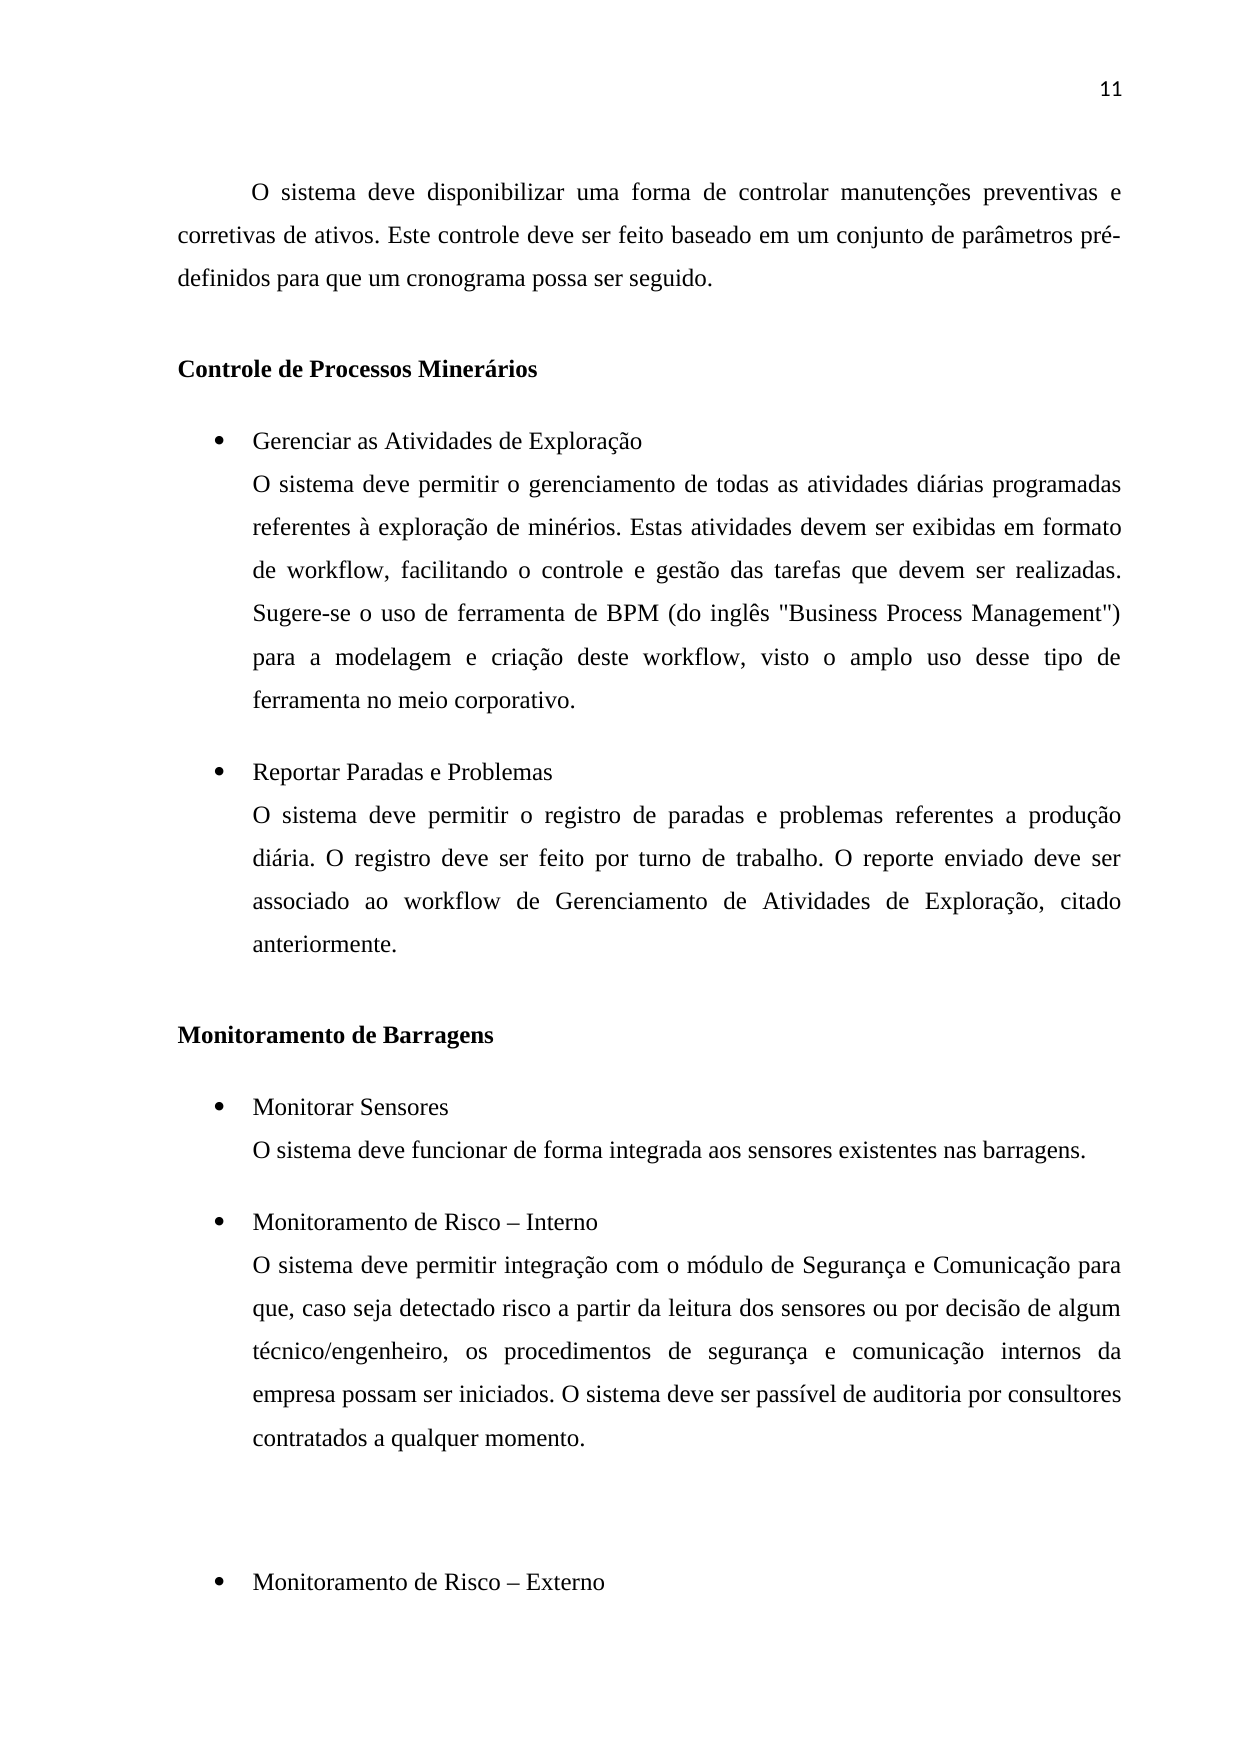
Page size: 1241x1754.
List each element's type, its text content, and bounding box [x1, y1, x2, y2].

list Monitoramento de Risco – Externo [215, 1567, 1122, 1596]
list Reportar Paradas e Problemas [215, 757, 1122, 786]
text Monitoramento de Barragens [177, 1020, 1122, 1048]
text O sistema deve disponibilizar uma forma de controlar manutenções preventivas e corretivas de ativos. Este controle deve ser feito baseado em um conjunto de parâmetros pré-definidos para que um cronograma possa ser seguido. [177, 177, 1122, 292]
text O sistema deve funcionar de forma integrada aos sensores existentes nas barragens. [252, 1135, 1122, 1164]
text O sistema deve permitir o gerenciamento de todas as atividades diárias programadas referentes à exploração de minérios. Estas atividades devem ser exibidas em formato de workflow, facilitando o controle e gestão das tarefas que devem ser realizadas. Sugere-se o uso de ferramenta de BPM (do inglês "Business Process Management") para a modelagem e criação deste workflow, visto o amplo uso desse tipo de ferramenta no meio corporativo. [252, 469, 1122, 713]
text Controle de Processos Minerários [177, 354, 1122, 383]
text O sistema deve permitir o registro de paradas e problemas referentes a produção diária. O registro deve ser feito por turno de trabalho. O reporte enviado deve ser associado ao workflow de Gerenciamento de Atividades de Exploração, citado anteriormente. [252, 800, 1122, 958]
text O sistema deve permitir integração com o módulo de Segurança e Comunicação para que, caso seja detectado risco a partir da leitura dos sensores ou por decisão de algum técnico/engenheiro, os procedimentos de segurança e comunicação internos da empresa possam ser iniciados. O sistema deve ser passível de auditoria por consultores contratados a qualquer momento. [252, 1250, 1122, 1451]
list Monitorar Sensores [215, 1092, 1122, 1121]
list Gerenciar as Atividades de Exploração [215, 426, 1122, 455]
list Monitoramento de Risco – Interno [215, 1207, 1122, 1236]
